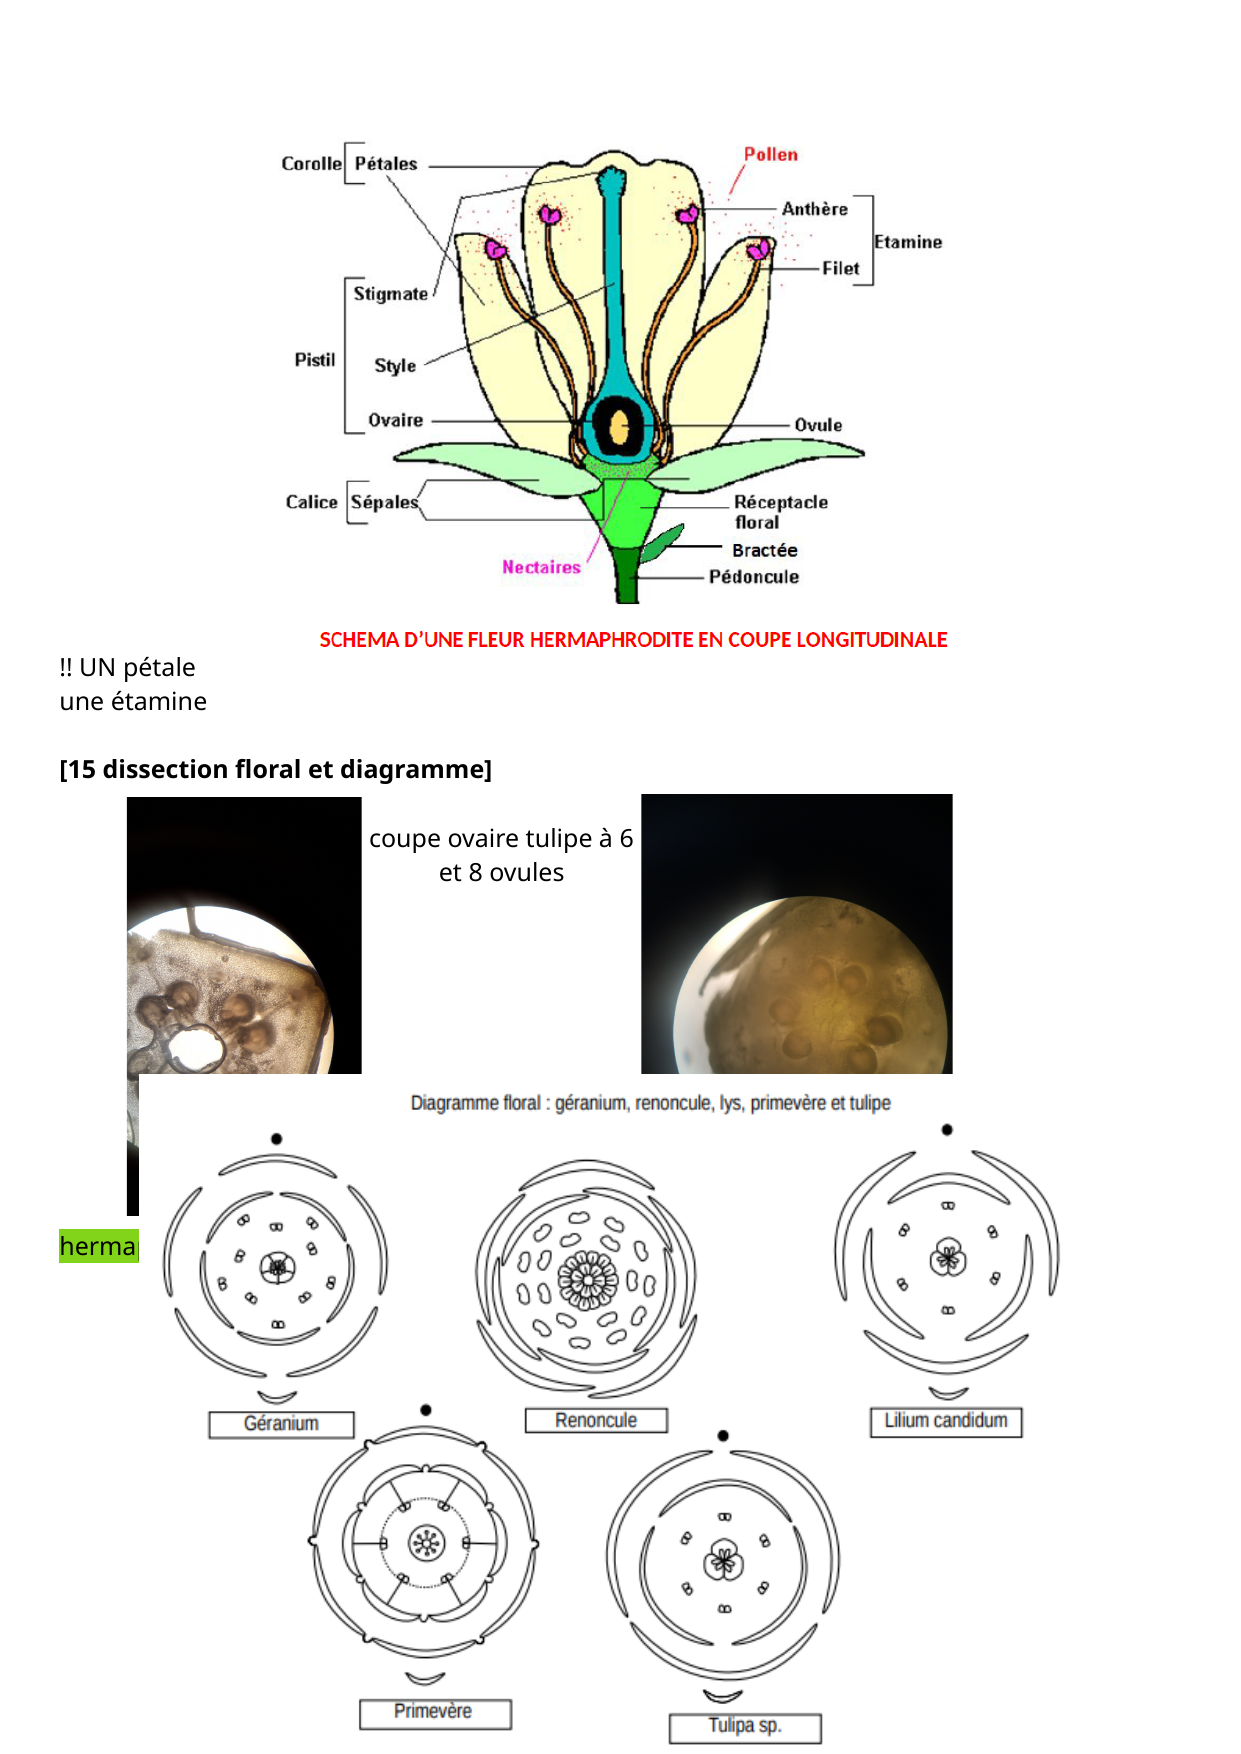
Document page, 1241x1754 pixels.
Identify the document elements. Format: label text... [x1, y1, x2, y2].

text une étamine [59, 684, 1122, 718]
picture [267, 118, 974, 650]
text [15 dissection floral et diagramme] [59, 752, 1122, 786]
text [59, 820, 126, 888]
text !! UN pétale [59, 118, 1122, 684]
text Fleur bisexuée avec un pistil ou des pistils et des étamines = hermaphrodite [1082, 1127, 1122, 1263]
text Fleur bisexuée avec un pistil ou des pistils et des étamines = hermaphrodite [59, 1127, 139, 1263]
text [953, 820, 1122, 888]
picture [126, 794, 1082, 1754]
text coupe ovaire tulipe à 6 et 8 ovules [362, 820, 641, 888]
